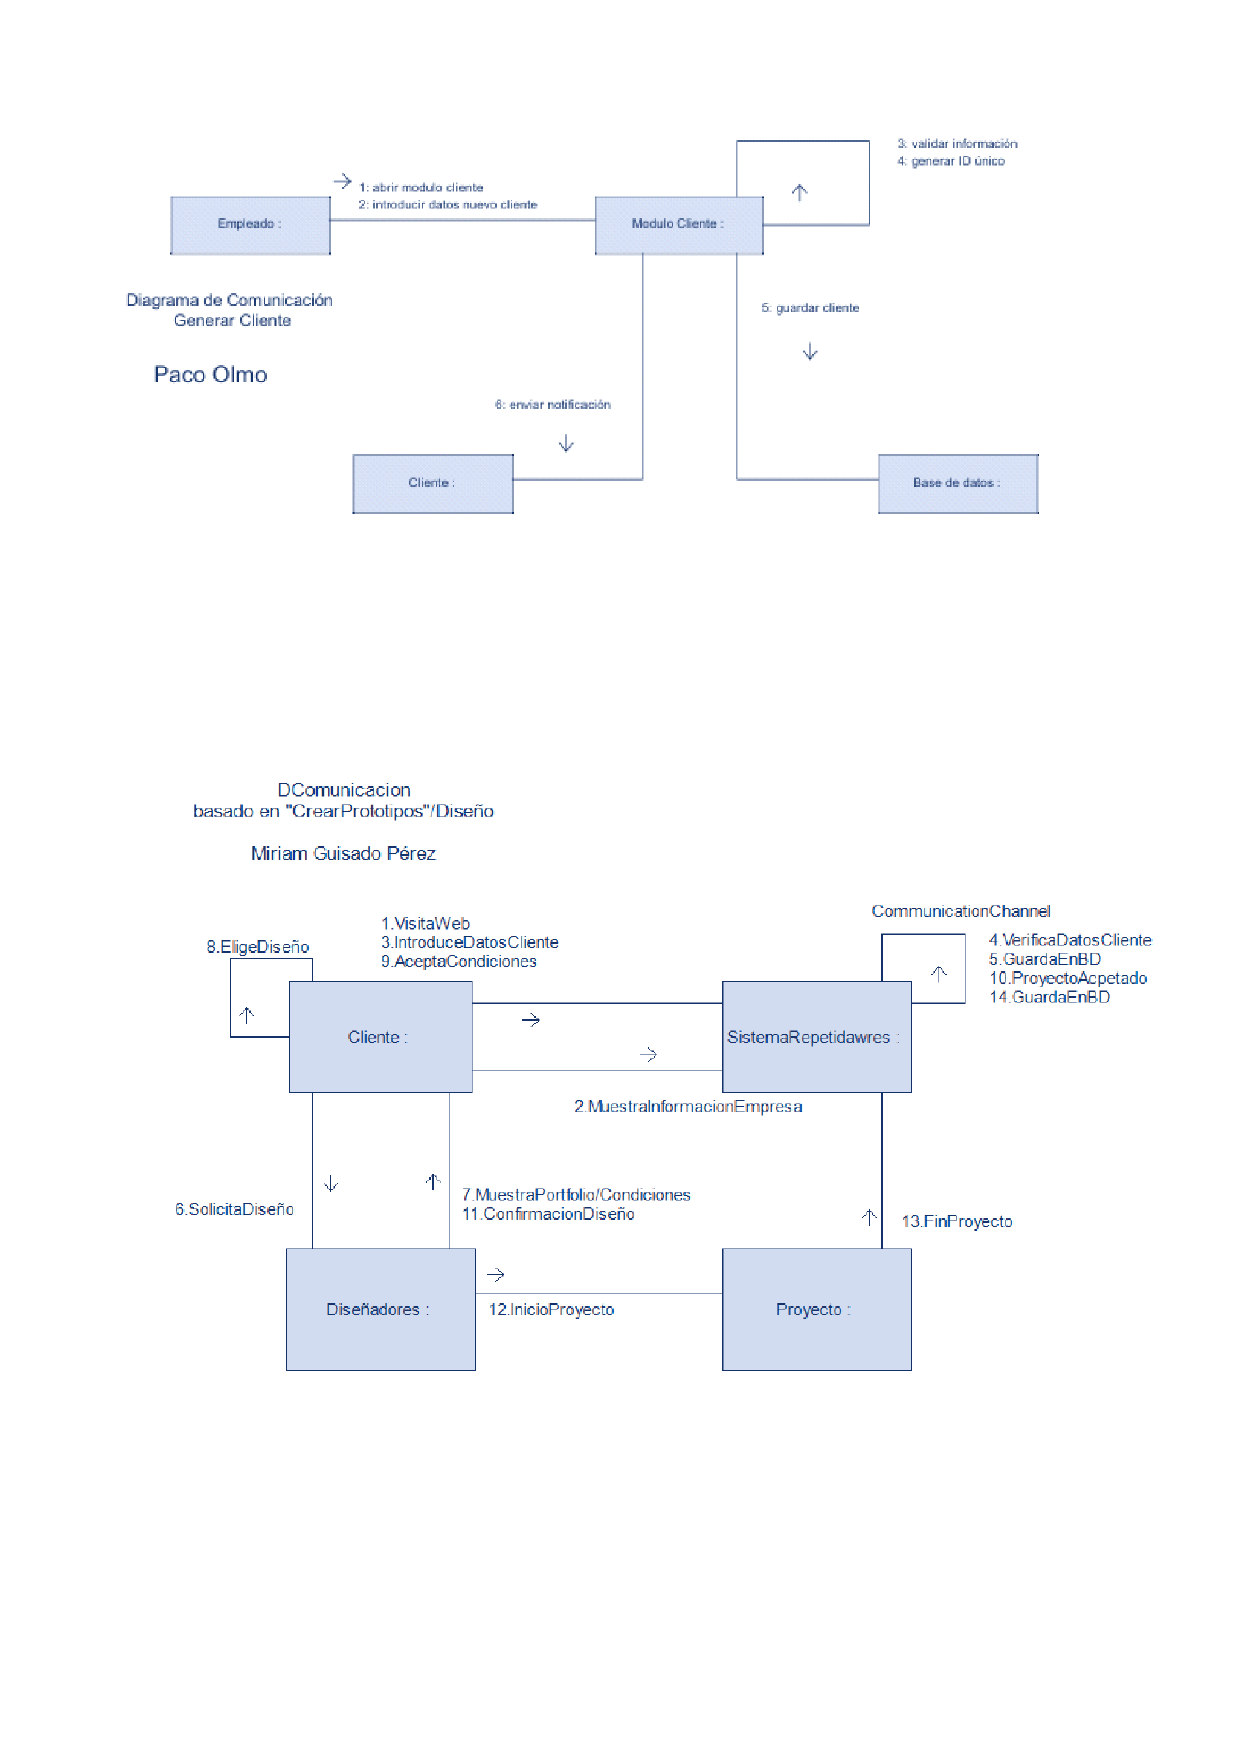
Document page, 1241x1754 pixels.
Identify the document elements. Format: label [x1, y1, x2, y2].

picture [118, 768, 1163, 1382]
picture [118, 118, 1092, 532]
